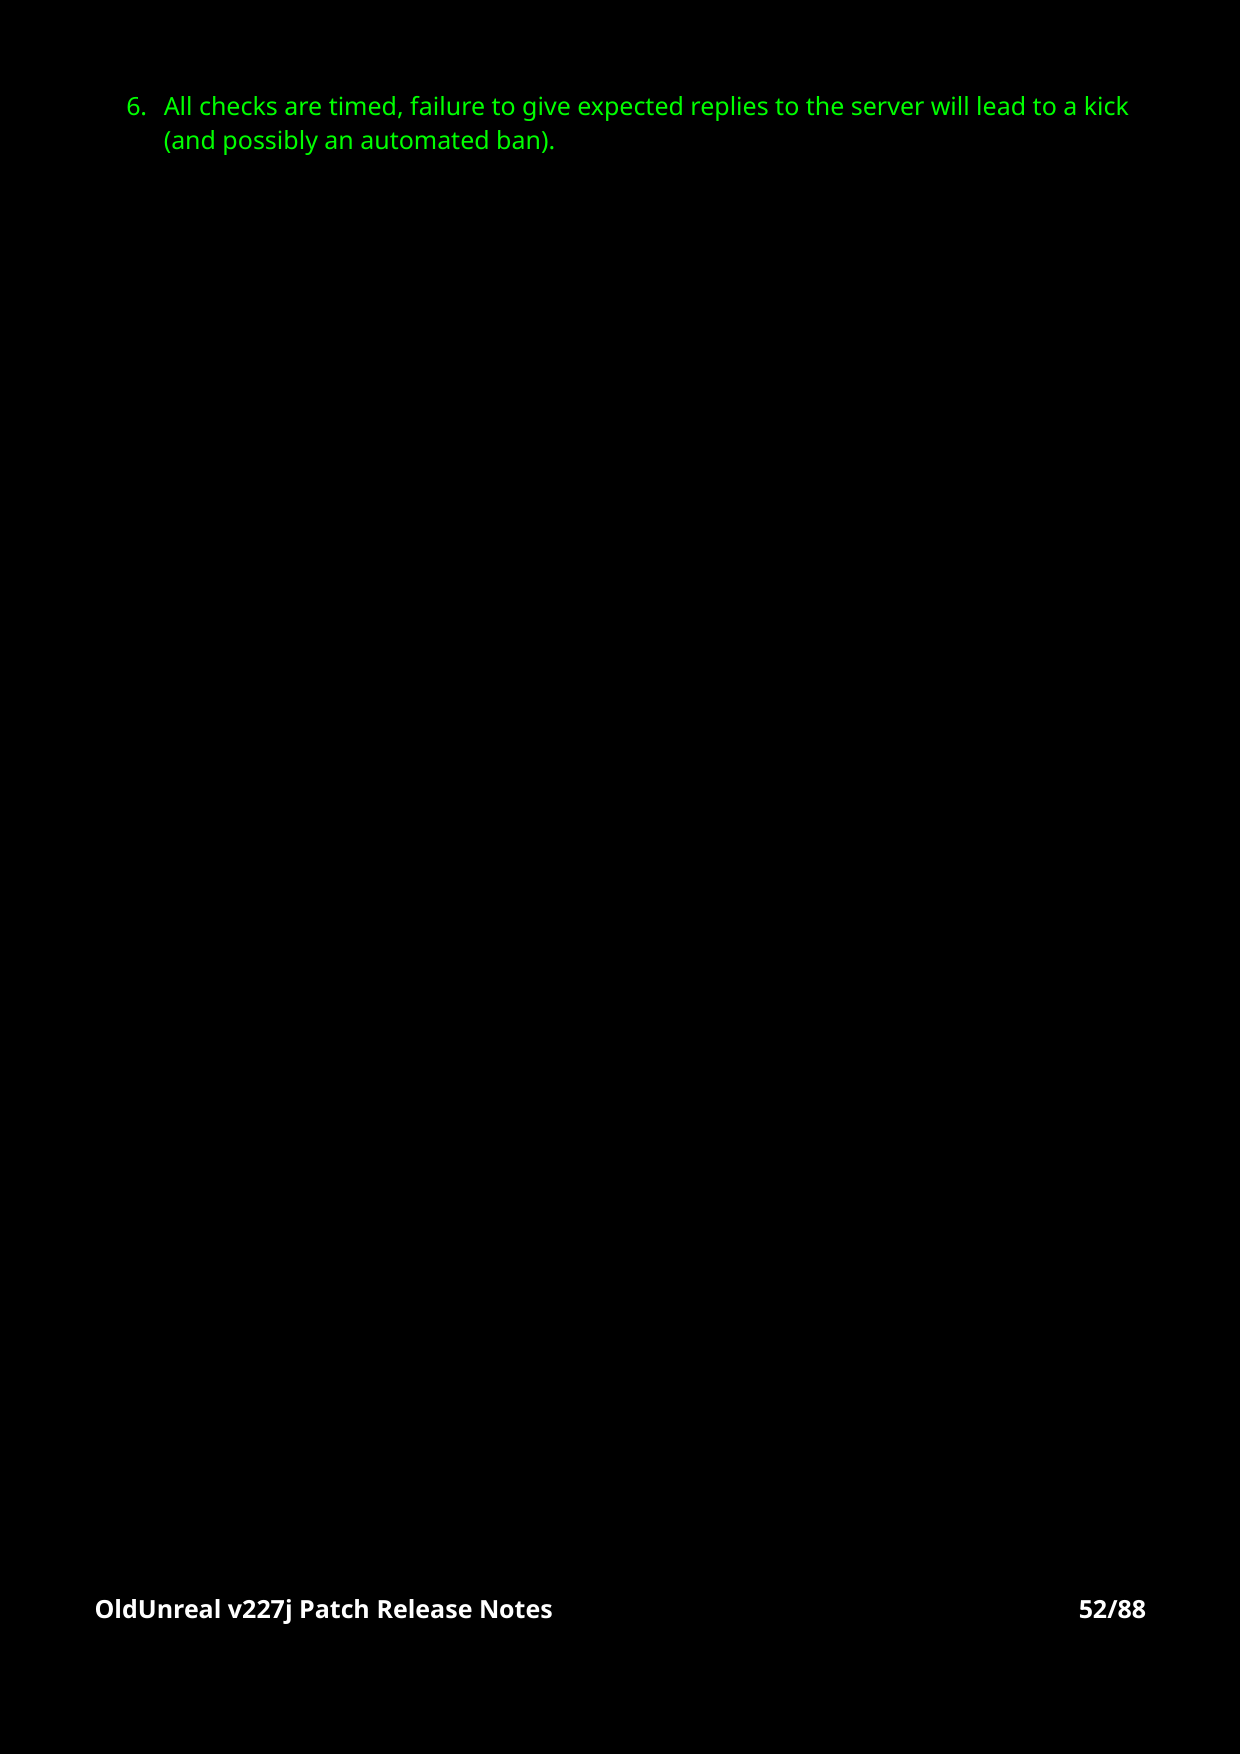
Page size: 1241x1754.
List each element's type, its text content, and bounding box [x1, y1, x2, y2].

list All checks are timed, failure to give expected replies to the server will lead to a kick (and possibly an automated ban). [126, 88, 1152, 157]
